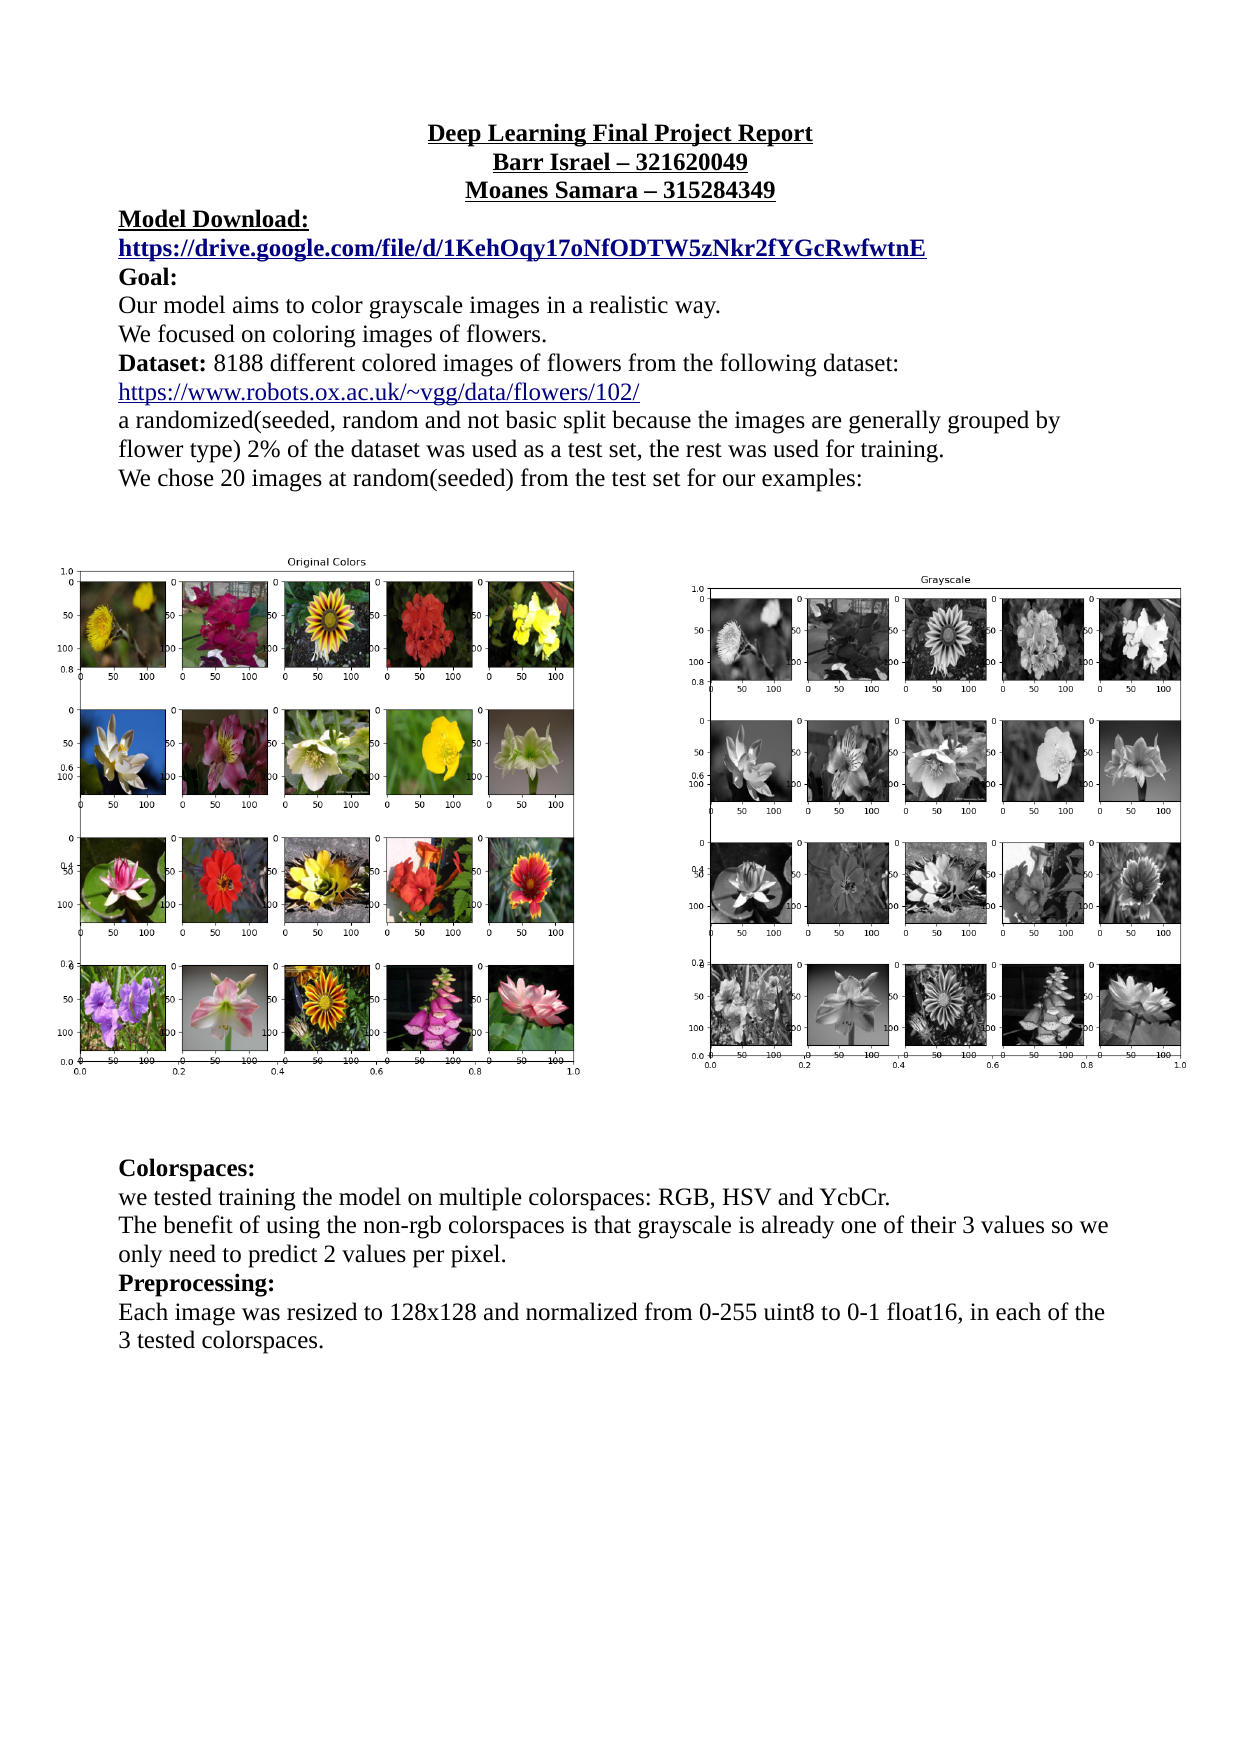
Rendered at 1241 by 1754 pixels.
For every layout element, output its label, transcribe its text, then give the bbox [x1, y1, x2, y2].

text https://drive.google.com/file/d/1KehOqy17oNfODTW5zNkr2fYGcRwfwtnE [118, 233, 1122, 262]
picture [0, 494, 1241, 1131]
text a randomized(seeded, random and not basic split because the images are generally grouped by flower type) 2% of the dataset was used as a test set, the rest was used for training. [118, 406, 1122, 463]
text Colorspaces: [118, 1153, 1122, 1182]
text we tested training the model on multiple colorspaces: RGB, HSV and YcbCr. [118, 1182, 1122, 1211]
text We focused on coloring images of flowers. [118, 319, 1122, 348]
text Each image was resized to 128x128 and normalized from 0-255 uint8 to 0-1 float16, in each of the 3 tested colorspaces. [118, 1297, 1122, 1354]
text Preprocessing: [118, 1268, 1122, 1297]
text Deep Learning Final Project Report [118, 118, 1122, 147]
text Model Download: [118, 204, 1122, 233]
text Dataset: 8188 different colored images of flowers from the following dataset: https://www.robots.ox.ac.uk/~vgg/data/flowers/102/ [118, 348, 1122, 406]
text Our model aims to color grayscale images in a realistic way. [118, 291, 1122, 319]
text Barr Israel – 321620049 [118, 147, 1122, 176]
text Goal: [118, 262, 1122, 291]
text We chose 20 images at random(seeded) from the test set for our examples: [118, 463, 1122, 492]
text The benefit of using the non-rgb colorspaces is that grayscale is already one of their 3 values so we only need to predict 2 values per pixel. [118, 1211, 1122, 1268]
text Moanes Samara – 315284349 [118, 176, 1122, 204]
